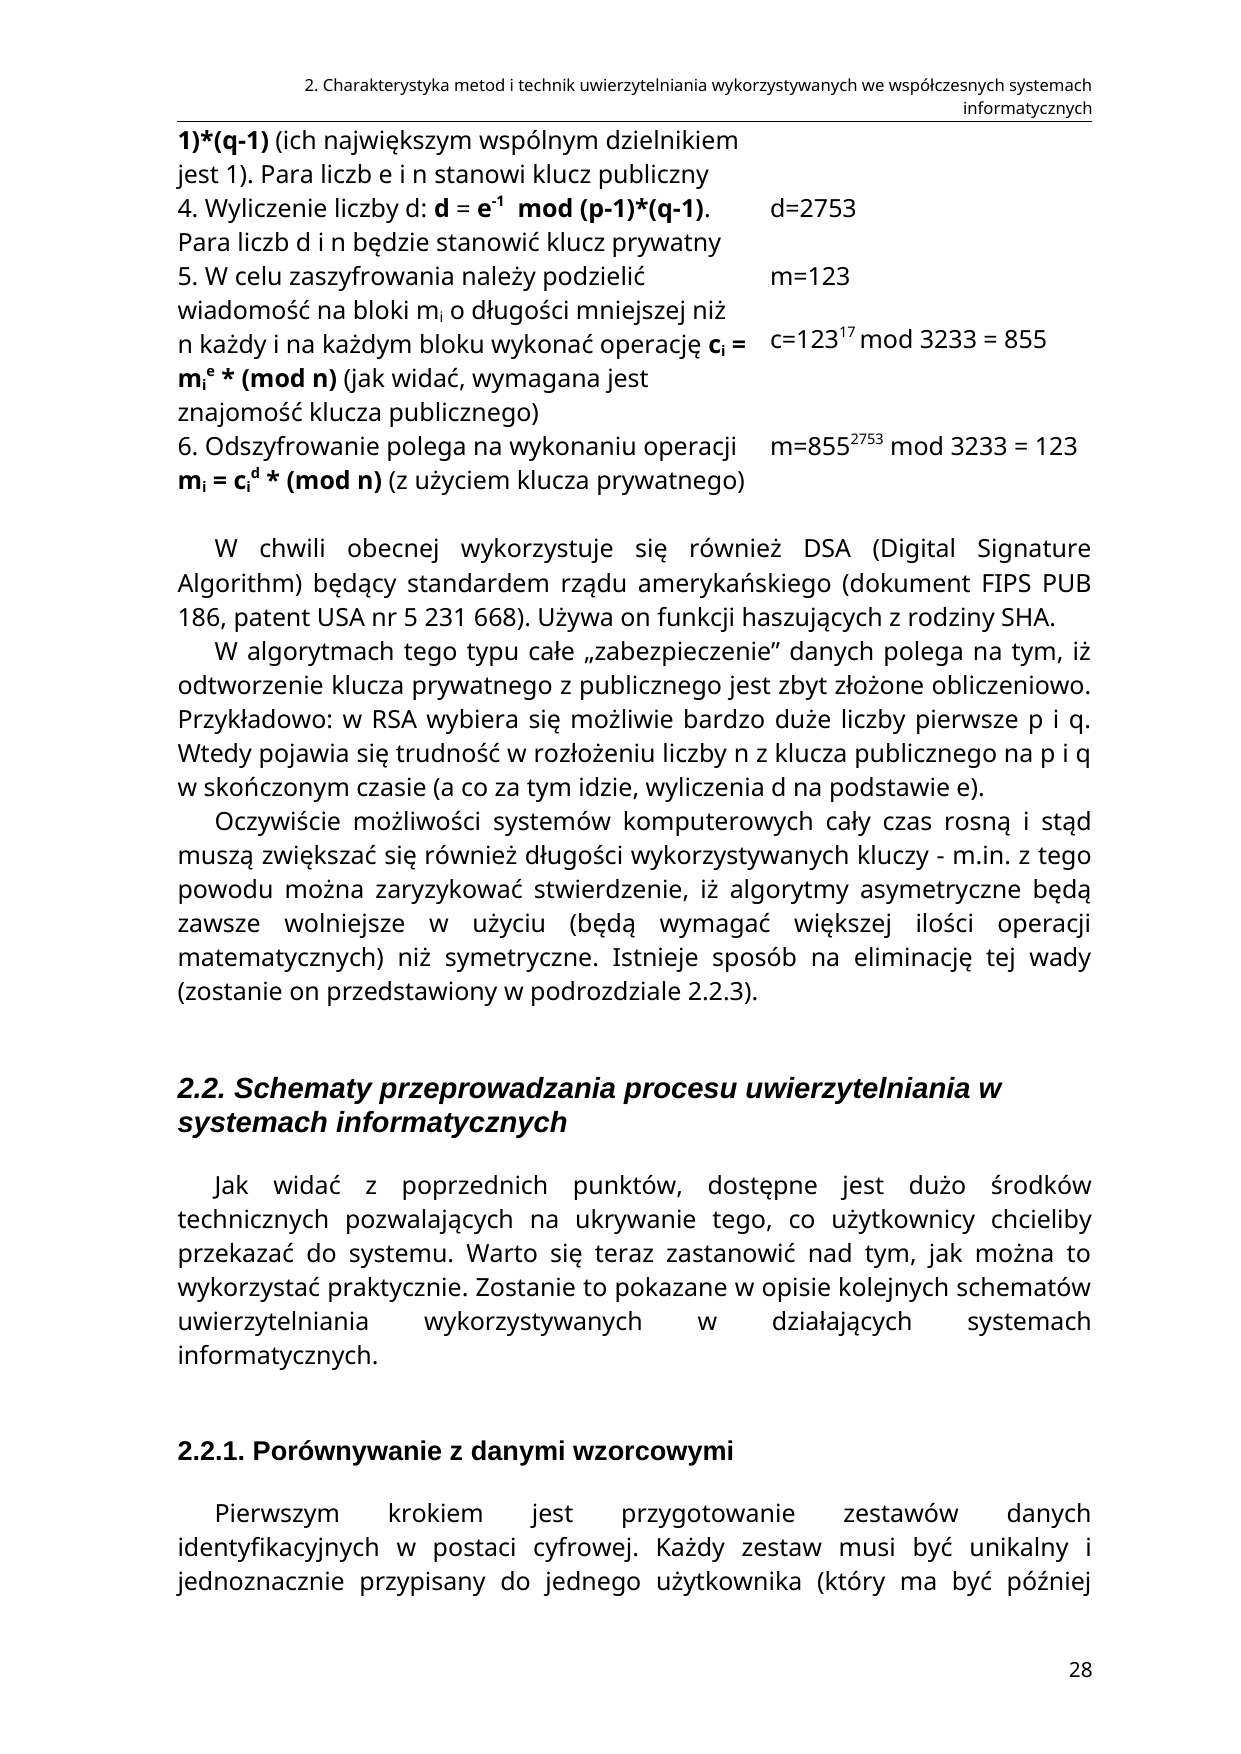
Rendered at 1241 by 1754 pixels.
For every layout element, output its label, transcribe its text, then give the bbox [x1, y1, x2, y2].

table_cell 5. W celu zaszyfrowania należy podzielić wiadomość na bloki mi o długości mniejszej niż n każdy i na każdym bloku wykonać operację ci = mie * (mod n) (jak widać, wymagana jest znajomość klucza publicznego) [166, 259, 758, 429]
table_cell d=2753 [759, 191, 1104, 259]
table_cell 1)*(q-1) (ich największym wspólnym dzielnikiem jest 1). Para liczb e i n stanowi klucz publiczny [166, 123, 758, 191]
text W algorytmach tego typu całe „zabezpieczenie” danych polega na tym, iż odtworzenie klucza prywatnego z publicznego jest zbyt złożone obliczeniowo. Przykładowo: w RSA wybiera się możliwie bardzo duże liczby pierwsze p i q. Wtedy pojawia się trudność w rozłożeniu liczby n z klucza publicznego na p i q w skończonym czasie (a co za tym idzie, wyliczenia d na podstawie e). [177, 633, 1092, 804]
subtitle 2.2. Schematy przeprowadzania procesu uwierzytelniania w systemach informatycznych [177, 1071, 1092, 1138]
text Oczywiście możliwości systemów komputerowych cały czas rosną i stąd muszą zwiększać się również długości wykorzystywanych kluczy - m.in. z tego powodu można zaryzykować stwierdzenie, iż algorytmy asymetryczne będą zawsze wolniejsze w użyciu (będą wymagać większej ilości operacji matematycznych) niż symetryczne. Istnieje sposób na eliminację tej wady (zostanie on przedstawiony w podrozdziale 2.2.3). [177, 804, 1092, 1008]
table_cell m=8552753 mod 3233 = 123 [759, 429, 1104, 497]
text Pierwszym krokiem jest przygotowanie zestawów danych identyfikacyjnych w postaci cyfrowej. Każdy zestaw musi być unikalny i jednoznacznie przypisany do jednego użytkownika (który ma być później [177, 1496, 1092, 1598]
text W chwili obecnej wykorzystuje się również DSA (Digital Signature Algorithm) będący standardem rządu amerykańskiego (dokument FIPS PUB 186, patent USA nr 5 231 668). Używa on funkcji haszujących z rodziny SHA. [177, 531, 1092, 633]
text Jak widać z poprzednich punktów, dostępne jest dużo środków technicznych pozwalających na ukrywanie tego, co użytkownicy chcieliby przekazać do systemu. Warto się teraz zastanowić nad tym, jak można to wykorzystać praktycznie. Zostanie to pokazane w opisie kolejnych schematów uwierzytelniania wykorzystywanych w działających systemach informatycznych. [177, 1167, 1092, 1372]
table_cell 6. Odszyfrowanie polega na wykonaniu operacji mi = cid * (mod n) (z użyciem klucza prywatnego) [166, 429, 758, 497]
table_cell 4. Wyliczenie liczby d: d = e-1 mod (p-1)*(q-1). Para liczb d i n będzie stanowić klucz prywatny [166, 191, 758, 259]
table_cell m=123 c=12317 mod 3233 = 855 [759, 259, 1104, 429]
table_cell [759, 123, 1104, 191]
subtitle 2.2.1. Porównywanie z danymi wzorcowymi [177, 1435, 1092, 1466]
